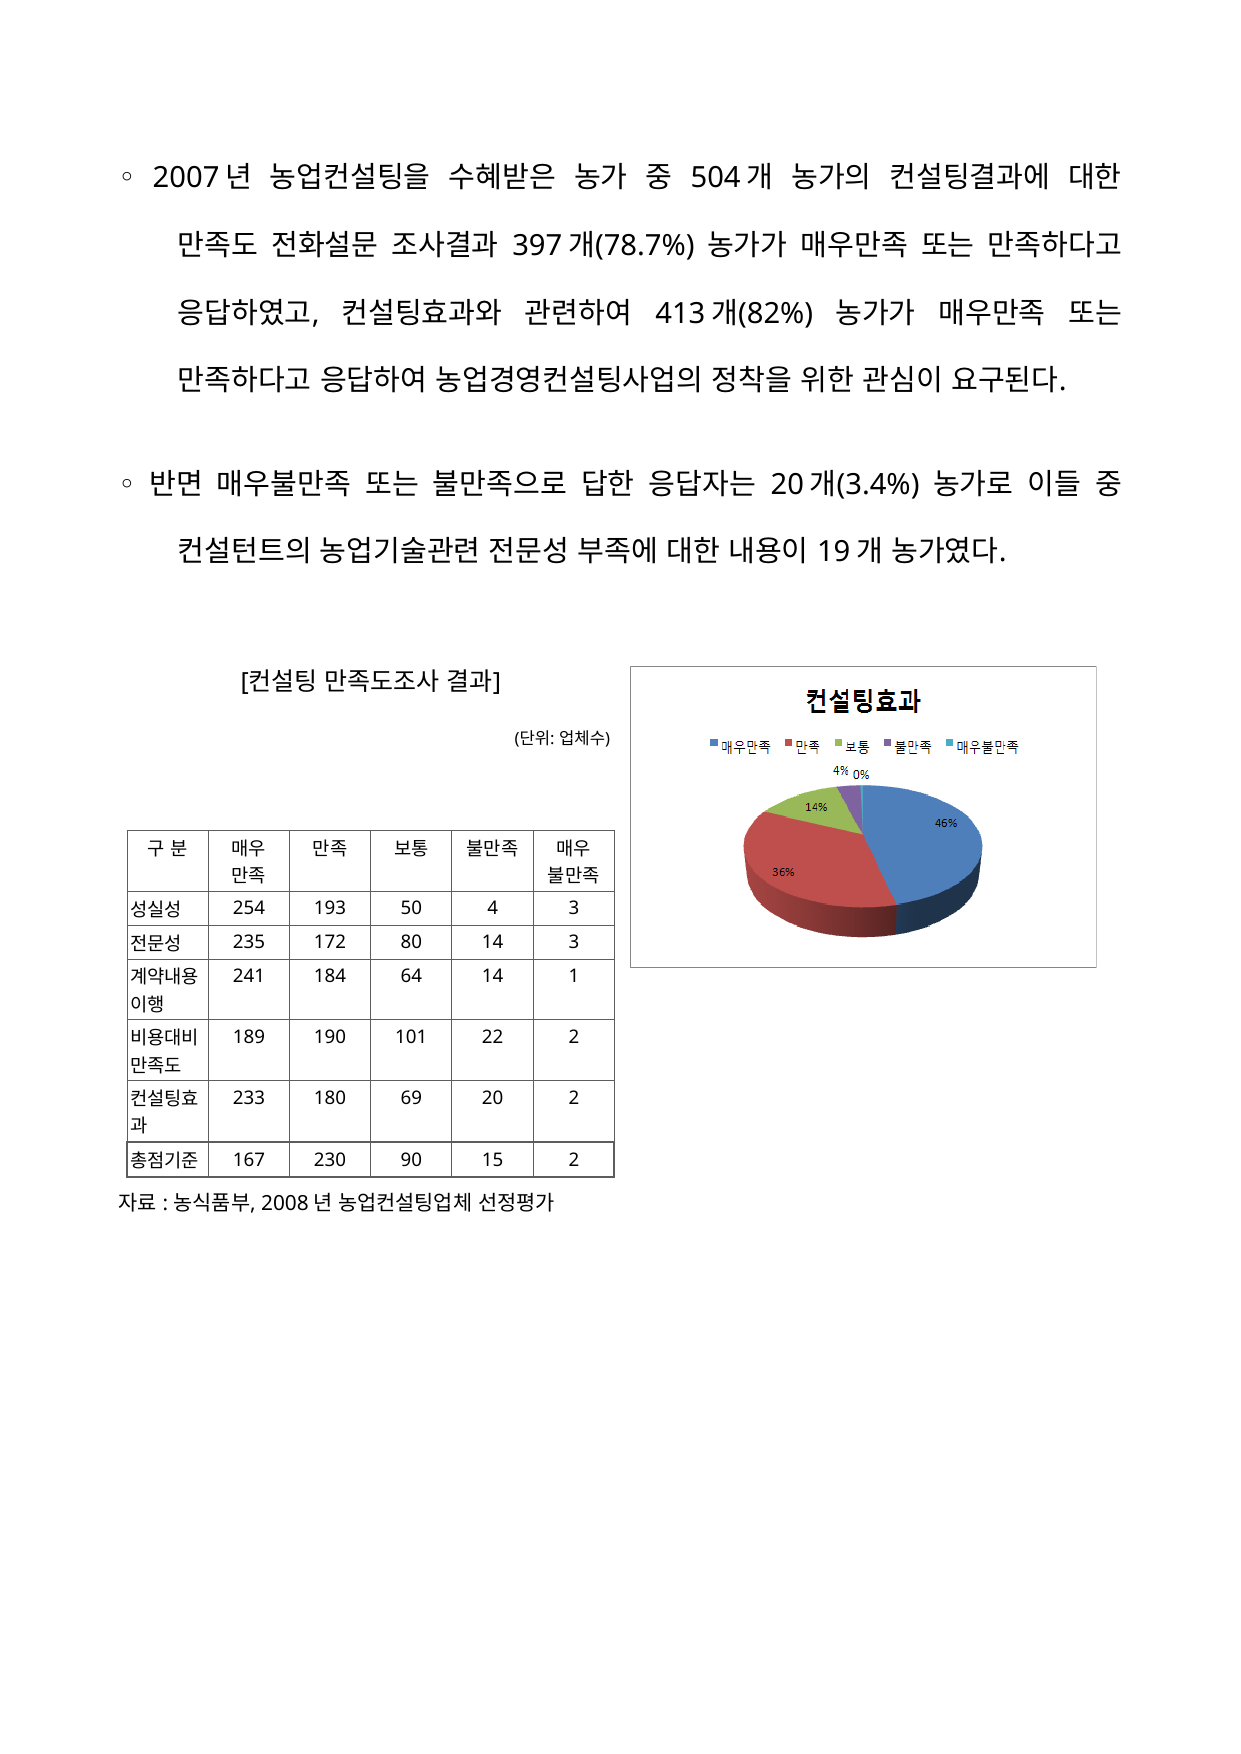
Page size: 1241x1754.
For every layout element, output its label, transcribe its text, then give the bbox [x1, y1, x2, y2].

table_header [620, 662, 1119, 1184]
table_cell 235 [209, 926, 289, 958]
table_cell 4 [452, 892, 533, 925]
table_header 구 분 [128, 831, 208, 891]
table_cell 2 [534, 1020, 614, 1080]
table_header [컨설팅 만족도조사 결과] (단위: 업체수) [121, 662, 620, 1184]
table_cell 3 [534, 892, 614, 925]
table_cell 230 [290, 1143, 370, 1176]
table_header 만족 [290, 831, 370, 891]
table_cell 254 [209, 892, 289, 925]
table_cell 167 [209, 1143, 289, 1176]
table_header 보통 [371, 831, 451, 891]
table_cell 비용대비만족도 [128, 1020, 208, 1080]
table_cell 69 [371, 1081, 451, 1141]
table_cell 180 [290, 1081, 370, 1141]
table_cell 50 [371, 892, 451, 925]
text ◦ 반면 매우불만족 또는 불만족으로 답한 응답자는 20개(3.4%) 농가로 이들 중 컨설턴트의 농업기술관련 전문성 부족에 대한 내용이 19개 농가였다. [118, 460, 1122, 570]
table_cell 2 [534, 1081, 614, 1141]
table_cell 2 [534, 1143, 613, 1176]
table_cell 184 [290, 960, 370, 1019]
table_cell 15 [452, 1143, 533, 1176]
table_header 불만족 [452, 831, 533, 891]
table_cell 189 [209, 1020, 289, 1080]
table_cell 계약내용이행 [128, 960, 208, 1019]
table_cell 80 [371, 926, 451, 958]
table_header 매우 만족 [209, 831, 289, 891]
table_cell 20 [452, 1081, 533, 1141]
table_cell 172 [290, 926, 370, 958]
table_cell 14 [452, 960, 533, 1019]
text ◦ 2007년 농업컨설팅을 수혜받은 농가 중 504개 농가의 컨설팅결과에 대한 만족도 전화설문 조사결과 397개(78.7%) 농가가 매우만족 또는 만족하다고 응답하였고, 컨설팅효과와 관련하여 413개(82%) 농가가 매우만족 또는 만족하다고 응답하여 농업경영컨설팅사업의 정착을 위한 관심이 요구된다. [118, 154, 1122, 399]
table_cell 총점기준 [128, 1143, 208, 1176]
table_cell 64 [371, 960, 451, 1019]
table_cell 성실성 [128, 892, 208, 925]
table_cell 90 [371, 1143, 451, 1176]
table_header 매우 불만족 [534, 831, 614, 891]
table_cell 101 [371, 1020, 451, 1080]
table_cell 190 [290, 1020, 370, 1080]
table_cell 193 [290, 892, 370, 925]
table_cell 22 [452, 1020, 533, 1080]
table_cell 233 [209, 1081, 289, 1141]
text 자료 : 농식품부, 2008년 농업컨설팅업체 선정평가 [118, 1187, 1122, 1217]
table_cell 3 [534, 926, 614, 958]
table_cell 컨설팅효과 [128, 1081, 208, 1141]
table_cell 241 [209, 960, 289, 1019]
table_cell 14 [452, 926, 533, 958]
table_cell 전문성 [128, 926, 208, 958]
table_cell 1 [534, 960, 614, 1019]
